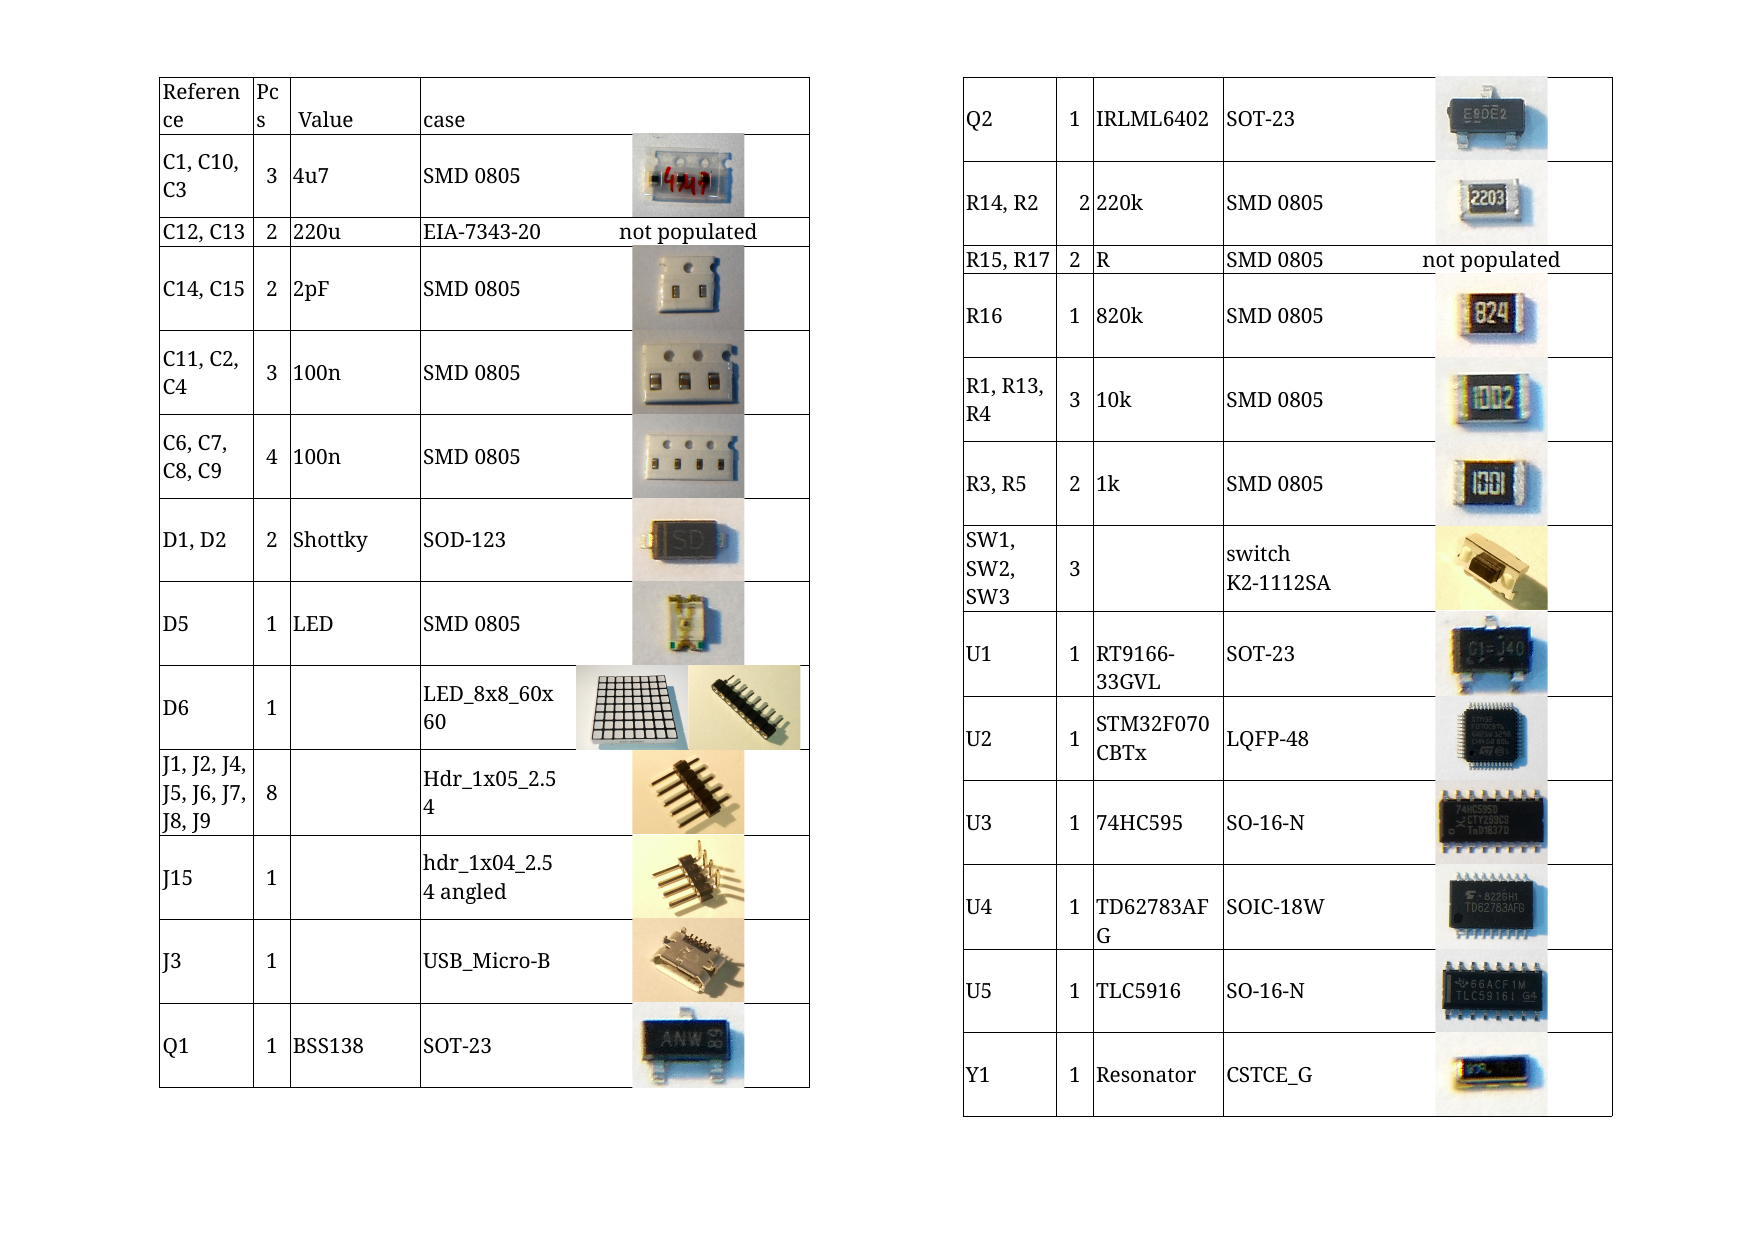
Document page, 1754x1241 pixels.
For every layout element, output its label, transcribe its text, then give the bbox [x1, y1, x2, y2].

table_cell 3 [254, 331, 290, 414]
table_cell Hdr_1x05_2.54 [421, 750, 568, 835]
table_cell 1 [1057, 781, 1093, 864]
table_cell [1371, 78, 1435, 161]
table_cell switch K2-1112SA [1224, 526, 1371, 611]
table_cell 74HC595 [1094, 781, 1223, 864]
table_cell [1548, 162, 1612, 245]
table_cell C11, C2, C4 [160, 331, 253, 414]
table_cell [1548, 612, 1612, 696]
table_cell [1548, 274, 1612, 357]
table_cell [745, 135, 809, 217]
table_cell TD62783AFG [1094, 865, 1223, 949]
table_cell 1 [1057, 274, 1093, 357]
table_header Pcs [254, 78, 290, 134]
table_cell EIA-7343-20 [421, 218, 568, 246]
table_cell 1 [1057, 865, 1093, 949]
table_cell C1, C10, C3 [160, 135, 253, 217]
table_cell [568, 135, 632, 217]
table_cell [1548, 442, 1612, 525]
table_cell LQFP-48 [1224, 697, 1371, 780]
table_cell Y1 [964, 1033, 1056, 1116]
table_cell SMD 0805 [421, 331, 568, 414]
table_cell 100n [291, 415, 420, 498]
table_cell U4 [964, 865, 1056, 949]
table_cell R3, R5 [964, 442, 1056, 525]
table_cell SOD-123 [421, 499, 568, 581]
table_cell 2 [1057, 442, 1093, 525]
table_cell SMD 0805 [1224, 274, 1371, 357]
table_cell 2 [254, 218, 290, 246]
table_cell 3 [254, 135, 290, 217]
table_cell SO-16-N [1224, 950, 1371, 1032]
table_cell [745, 920, 809, 1003]
table_cell Q1 [160, 1004, 253, 1087]
table_cell 3 [1057, 358, 1093, 441]
table_cell [745, 331, 809, 414]
table_cell SMD 0805 [1224, 358, 1371, 441]
table_cell [745, 1004, 809, 1087]
table_cell hdr_1x04_2.54 angled [421, 836, 568, 919]
table_cell [1548, 950, 1612, 1032]
picture [632, 835, 745, 1088]
table_cell 220k [1094, 162, 1223, 245]
table_cell not populated [568, 218, 809, 246]
table_cell [291, 750, 420, 835]
table_cell R16 [964, 274, 1056, 357]
table_cell 1 [254, 1004, 290, 1087]
table_cell 100n [291, 331, 420, 414]
table_cell STM32F070CBTx [1094, 697, 1223, 780]
table_cell U5 [964, 950, 1056, 1032]
table_cell 1 [1057, 950, 1093, 1032]
table_cell 1k [1094, 442, 1223, 525]
table_cell not populated [1371, 246, 1612, 273]
table_cell SOT-23 [1224, 612, 1371, 696]
table_cell [568, 666, 576, 749]
table_cell CSTCE_G [1224, 1033, 1371, 1116]
table_cell [1371, 526, 1612, 611]
table_cell 1 [1057, 612, 1093, 696]
table_cell [801, 666, 809, 749]
table_cell R [1094, 246, 1223, 273]
table_cell [291, 920, 420, 1003]
table_cell 1 [1057, 78, 1093, 161]
table_cell 2 [254, 499, 290, 581]
table_cell TLC5916 [1094, 950, 1223, 1032]
table_cell 220u [291, 218, 420, 246]
table_cell [1371, 162, 1435, 245]
table_cell IRLML6402 [1094, 78, 1223, 161]
table_cell Q2 [964, 78, 1056, 161]
table_cell [1371, 442, 1435, 525]
table_cell J3 [160, 920, 253, 1003]
table_cell 1 [1057, 697, 1093, 780]
table_cell [568, 750, 809, 835]
table_cell [1371, 274, 1435, 357]
table_header Value [291, 78, 420, 134]
table_cell J15 [160, 836, 253, 919]
table_cell [568, 1004, 632, 1087]
table_cell J1, J2, J4, J5, J6, J7, J8, J9 [160, 750, 253, 835]
table_header Reference [160, 78, 253, 134]
table_cell SMD 0805 [1224, 442, 1371, 525]
table_cell R15, R17 [964, 246, 1056, 273]
table_cell SO-16-N [1224, 781, 1371, 864]
table_cell [568, 920, 632, 1003]
table_cell [568, 499, 632, 581]
table_cell LED [291, 582, 420, 665]
table_cell [1371, 358, 1435, 441]
table_cell USB_Micro-B [421, 920, 568, 1003]
table_cell 1 [254, 920, 290, 1003]
table_cell SOIC-18W [1224, 865, 1371, 949]
table_cell C12, C13 [160, 218, 253, 246]
table_cell 10k [1094, 358, 1223, 441]
table_cell [1548, 697, 1612, 780]
picture [632, 133, 745, 217]
table_cell [1371, 865, 1435, 949]
table_cell 4u7 [291, 135, 420, 217]
picture [1435, 273, 1548, 610]
table_cell D6 [160, 666, 253, 749]
table_cell [1371, 612, 1435, 696]
table_cell SMD 0805 [1224, 246, 1371, 273]
table_cell [568, 331, 632, 414]
table_cell 2 [1057, 162, 1093, 245]
table_cell [1548, 358, 1612, 441]
table_cell 3 [1057, 526, 1093, 611]
table_cell [291, 666, 420, 749]
table_cell [745, 582, 809, 665]
table_cell 8 [254, 750, 290, 835]
table_header case [421, 78, 568, 134]
table_cell [568, 247, 632, 330]
table_cell [745, 499, 809, 581]
table_cell C6, C7, C8, C9 [160, 415, 253, 498]
table_cell SMD 0805 [421, 247, 568, 330]
table_cell 820k [1094, 274, 1223, 357]
table_cell C14, C15 [160, 247, 253, 330]
table_cell R1, R13, R4 [964, 358, 1056, 441]
picture [1435, 611, 1548, 1116]
table_cell [745, 415, 809, 498]
table_cell [1371, 781, 1435, 864]
table_cell SMD 0805 [421, 135, 568, 217]
table_cell [1094, 526, 1223, 611]
table_cell 2pF [291, 247, 420, 330]
table_cell 2 [254, 247, 290, 330]
table_cell [1548, 78, 1612, 161]
table_cell U3 [964, 781, 1056, 864]
table_cell SMD 0805 [1224, 162, 1371, 245]
table_cell RT9166-33GVL [1094, 612, 1223, 696]
table_cell [1371, 697, 1435, 780]
table_cell 4 [254, 415, 290, 498]
table_cell D1, D2 [160, 499, 253, 581]
table_cell SMD 0805 [421, 582, 568, 665]
table_cell U1 [964, 612, 1056, 696]
table_cell 2 [1057, 246, 1093, 273]
table_cell 1 [254, 836, 290, 919]
table_cell Shottky [291, 499, 420, 581]
table_cell [568, 415, 632, 498]
table_cell [1371, 950, 1435, 1032]
table_cell D5 [160, 582, 253, 665]
table_cell SW1, SW2, SW3 [964, 526, 1056, 611]
table_cell SMD 0805 [421, 415, 568, 498]
table_cell R14, R2 [964, 162, 1056, 245]
table_cell [568, 582, 632, 665]
table_cell SOT-23 [421, 1004, 568, 1087]
table_header [568, 78, 809, 134]
table_cell LED_8x8_60x60 [421, 666, 568, 749]
table_cell SOT-23 [1224, 78, 1371, 161]
picture [1435, 76, 1548, 245]
table_cell 1 [1057, 1033, 1093, 1116]
table_cell [1548, 781, 1612, 864]
table_cell [568, 836, 632, 919]
table_cell U2 [964, 697, 1056, 780]
table_cell [745, 836, 809, 919]
table_cell 1 [254, 666, 290, 749]
table_cell Resonator [1094, 1033, 1223, 1116]
table_cell BSS138 [291, 1004, 420, 1087]
table_cell [1548, 865, 1612, 949]
table_cell 1 [254, 582, 290, 665]
table_cell [745, 247, 809, 330]
picture [576, 245, 801, 834]
table_cell [1371, 1033, 1435, 1116]
table_cell [1548, 1033, 1612, 1116]
table_cell [291, 836, 420, 919]
